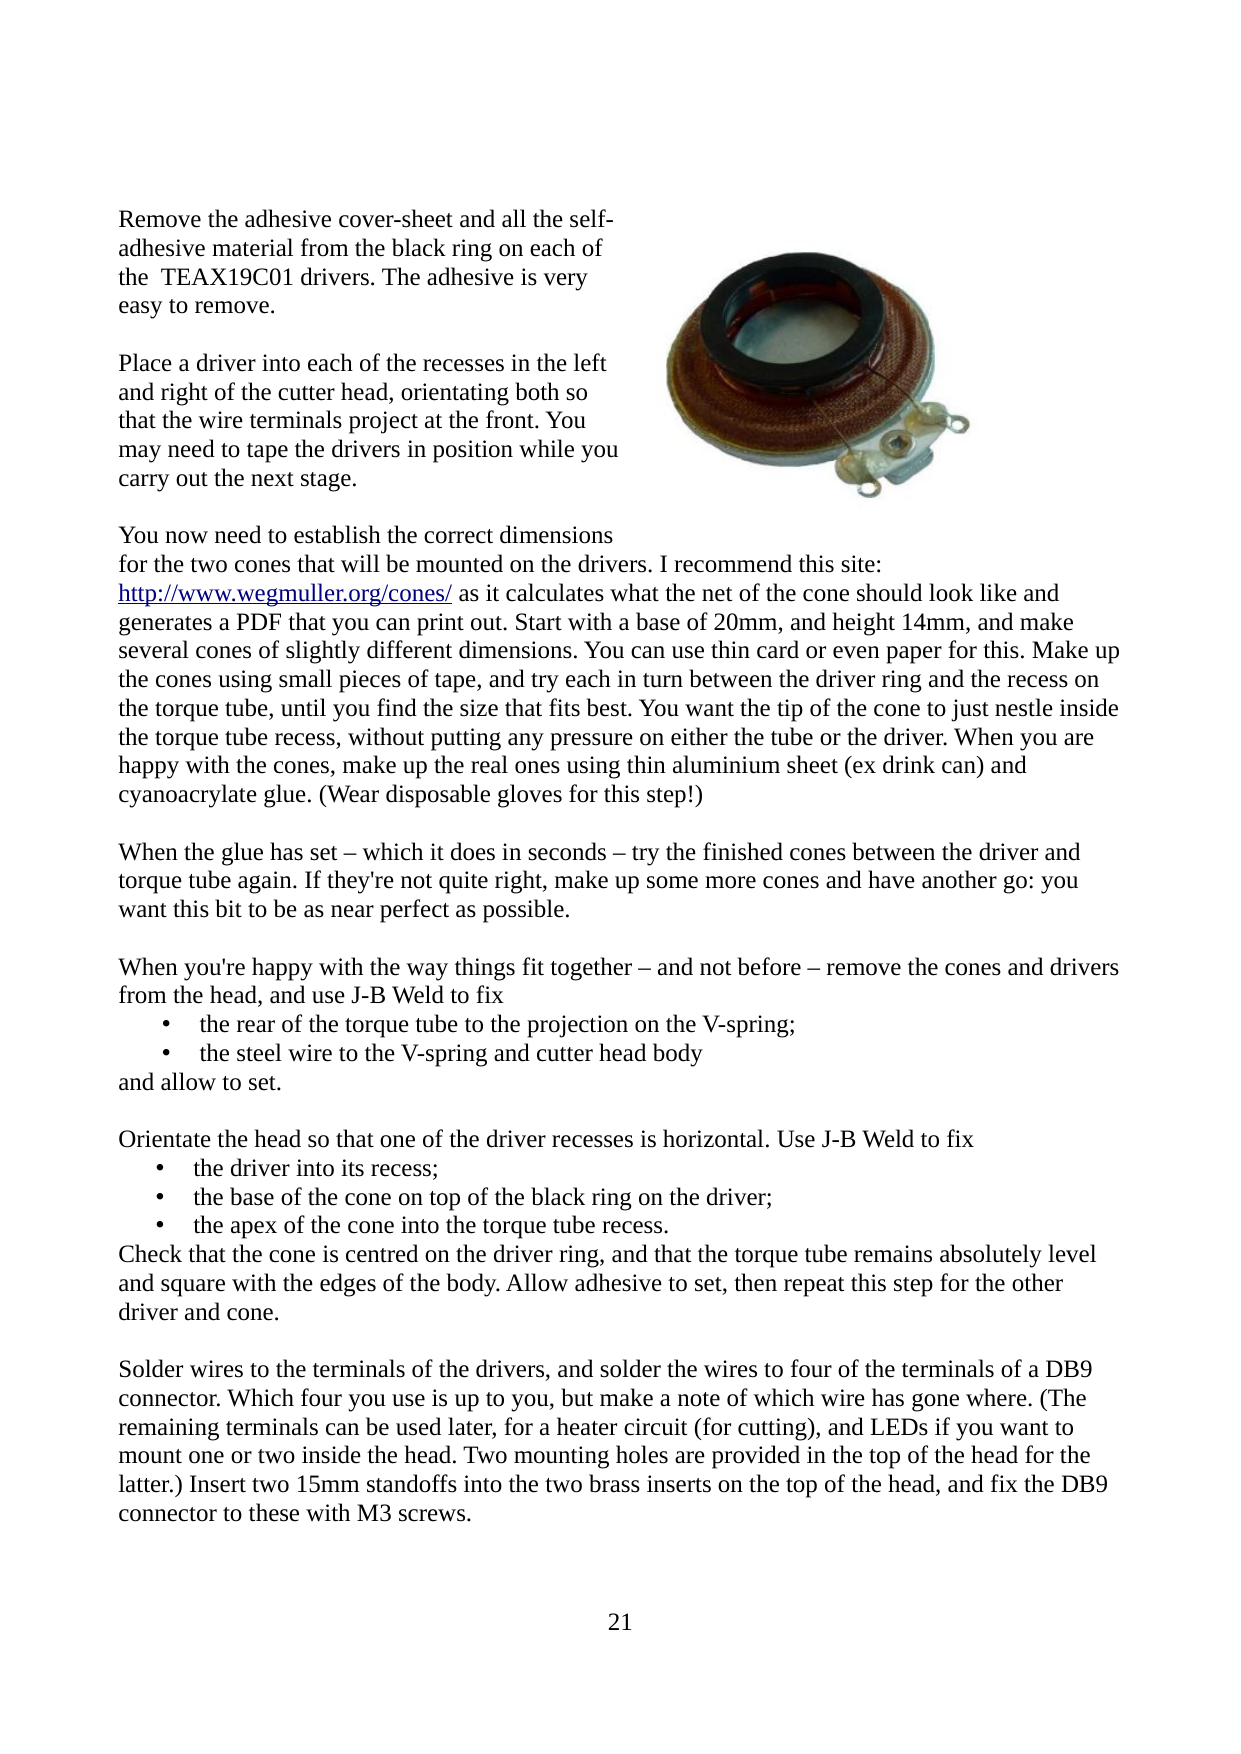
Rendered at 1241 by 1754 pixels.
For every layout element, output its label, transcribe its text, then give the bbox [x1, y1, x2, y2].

list the rear of the torque tube to the projection on the V-spring; [162, 1009, 1122, 1038]
text Check that the cone is centred on the driver ring, and that the torque tube remains absolutely level and square with the edges of the body. Allow adhesive to set, then repeat this step for the other driver and cone. [118, 1239, 1122, 1326]
list the steel wire to the V-spring and cutter head body [162, 1038, 1122, 1067]
picture [619, 204, 997, 536]
text [997, 348, 1122, 492]
text and allow to set. [118, 1067, 1122, 1096]
text When you're happy with the way things fit together – and not before – remove the cones and drivers from the head, and use J-B Weld to fix [118, 952, 1122, 1009]
text You now need to establish the correct dimensions for the two cones that will be mounted on the drivers. I recommend this site: http://www.wegmuller.org/cones/ as it calculates what the net of the cone should look like and generates a PDF that you can print out. Start with a base of 20mm, and height 14mm, and make several cones of slightly different dimensions. You can use thin card or even paper for this. Make up the cones using small pieces of tape, and try each in turn between the driver ring and the recess on the torque tube, until you find the size that fits best. You want the tip of the cone to just nestle inside the torque tube recess, without putting any pressure on either the tube or the driver. When you are happy with the cones, make up the real ones using thin aluminium sheet (ex drink can) and cyanoacrylate glue. (Wear disposable gloves for this step!) [118, 521, 1122, 808]
text Solder wires to the terminals of the drivers, and solder the wires to four of the terminals of a DB9 connector. Which four you use is up to you, but make a note of which wire has gone where. (The remaining terminals can be used later, for a heater circuit (for cutting), and LEDs if you want to mount one or two inside the head. Two mounting holes are provided in the top of the head for the latter.) Insert two 15mm standoffs into the two brass inserts on the top of the head, and fix the DB9 connector to these with M3 screws. [118, 1354, 1122, 1527]
text [997, 204, 1122, 319]
text Remove the adhesive cover-sheet and all the self-adhesive material from the black ring on each of the TEAX19C01 drivers. The adhesive is very easy to remove. [118, 204, 619, 319]
list the driver into its recess; [156, 1153, 1122, 1182]
text When the glue has set – which it does in seconds – try the finished cones between the driver and torque tube again. If they're not quite right, make up some more cones and have another go: you want this bit to be as near perfect as possible. [118, 837, 1122, 923]
text Orientate the head so that one of the driver recesses is horizontal. Use J-B Weld to fix [118, 1124, 1122, 1153]
list the base of the cone on top of the black ring on the driver; [156, 1182, 1122, 1211]
list the apex of the cone into the torque tube recess. [156, 1211, 1122, 1239]
text Place a driver into each of the recesses in the left and right of the cutter head, orientating both so that the wire terminals project at the front. You may need to tape the drivers in position while you carry out the next stage. [118, 348, 619, 492]
